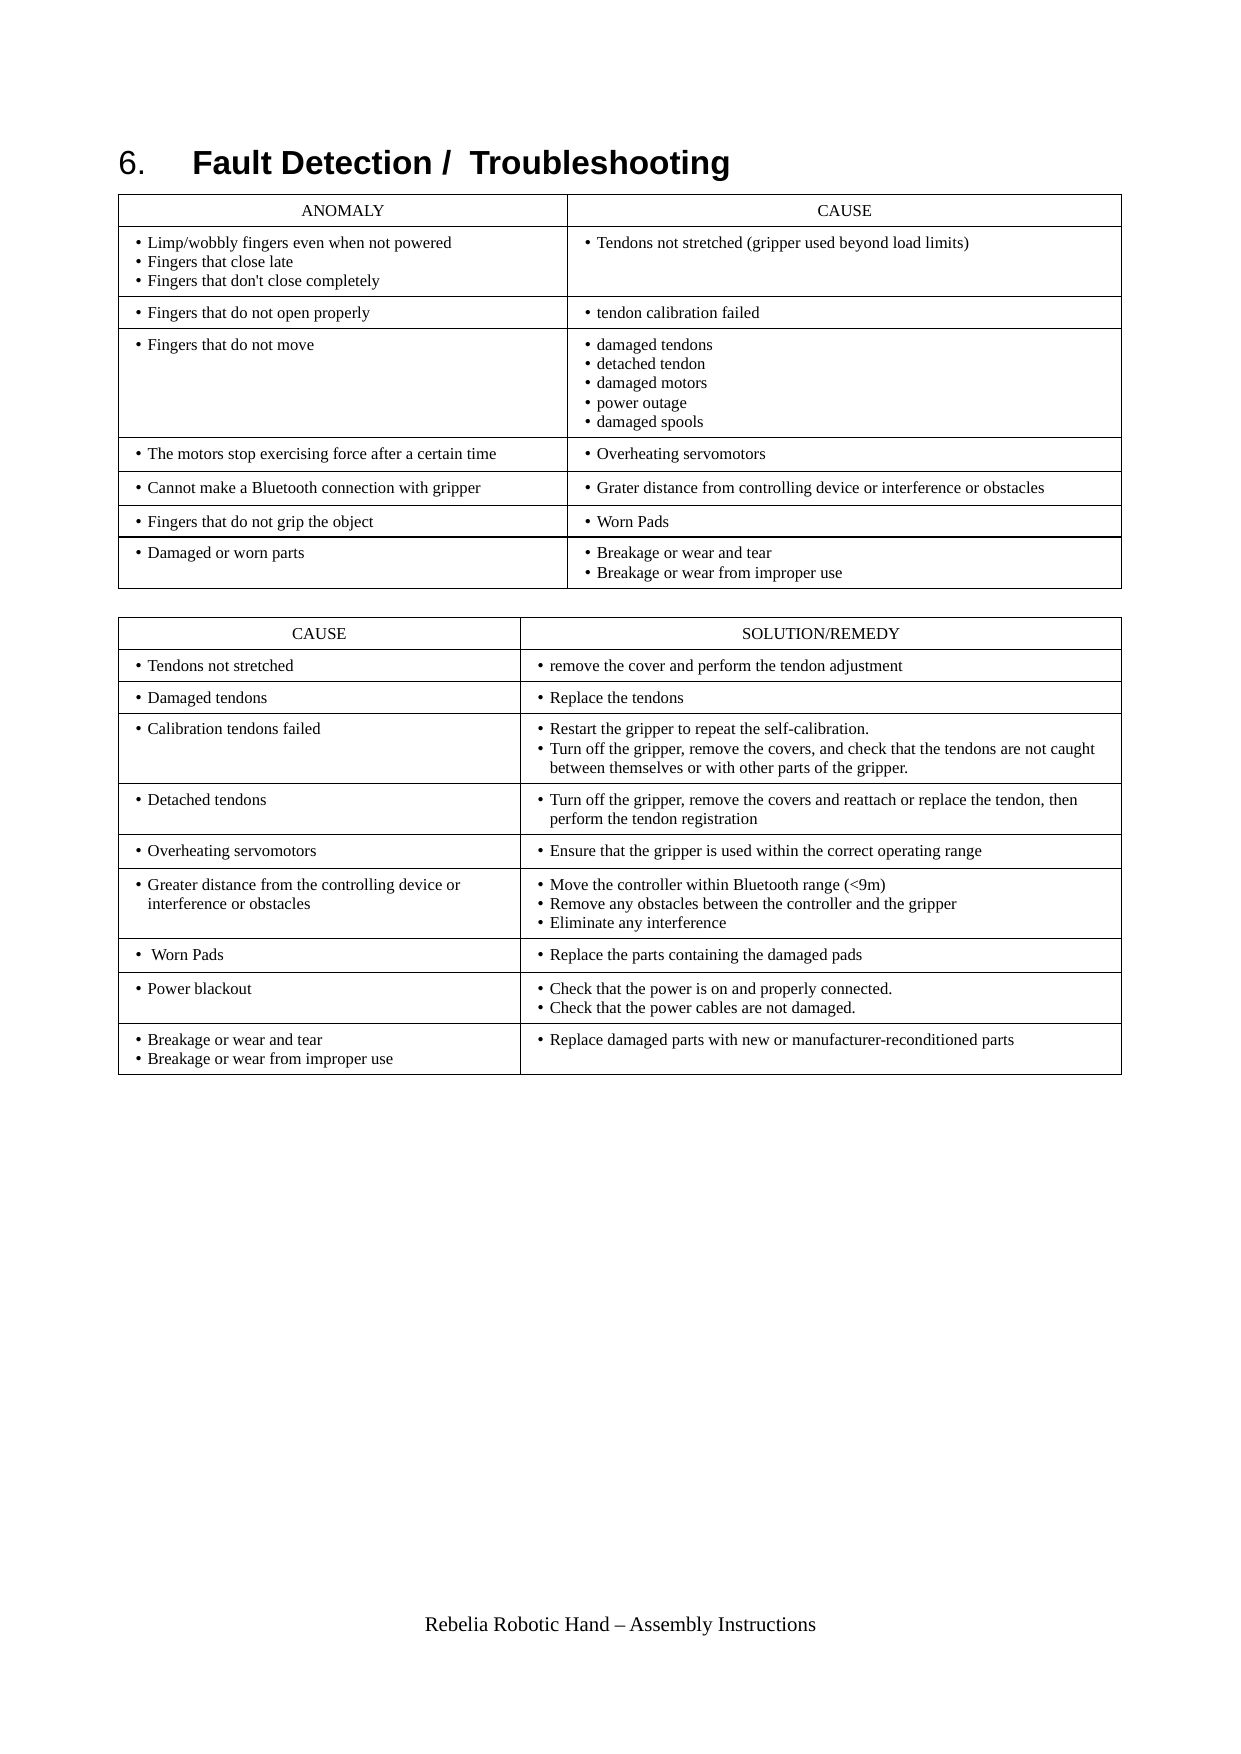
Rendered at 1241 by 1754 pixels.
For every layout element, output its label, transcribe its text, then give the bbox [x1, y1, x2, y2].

table_cell Grater distance from controlling device or interference or obstacles [568, 472, 1121, 504]
table_cell Overheating servomotors [119, 835, 520, 867]
table_cell Fingers that do not open properly [119, 297, 567, 328]
table_cell Power blackout [119, 973, 520, 1023]
table_cell damaged tendons detached tendon damaged motors power outage damaged spools [568, 329, 1121, 437]
subtitle Fault Detection / Troubleshooting [118, 143, 1123, 182]
table_cell Fingers that do not grip the object [119, 506, 567, 536]
table_header SOLUTION/REMEDY [521, 618, 1121, 649]
table_cell Tendons not stretched [119, 650, 520, 681]
table_cell Worn Pads [568, 506, 1121, 536]
table_cell Limp/wobbly fingers even when not powered Fingers that close late Fingers that don't close completely [119, 227, 567, 296]
table_cell Breakage or wear and tear Breakage or wear from improper use [119, 1024, 520, 1074]
table_cell Worn Pads [119, 939, 520, 972]
table_cell Ensure that the gripper is used within the correct operating range [521, 835, 1121, 867]
table_cell Turn off the gripper, remove the covers and reattach or replace the tendon, then perform the tendon registration [521, 784, 1121, 833]
table_cell Fingers that do not move [119, 329, 567, 437]
table_cell Greater distance from the controlling device or interference or obstacles [119, 869, 520, 938]
table_cell Replace damaged parts with new or manufacturer-reconditioned parts [521, 1024, 1121, 1074]
table_cell tendon calibration failed [568, 297, 1121, 328]
table_cell Replace the parts containing the damaged pads [521, 939, 1121, 972]
table_cell Replace the tendons [521, 682, 1121, 712]
table_cell Detached tendons [119, 784, 520, 833]
table_cell Restart the gripper to repeat the self-calibration. Turn off the gripper, remove the covers, and check that the tendons are not caught between themselves or with other parts of the gripper. [521, 714, 1121, 783]
table_header ANOMALY [119, 195, 567, 226]
table_cell Damaged or worn parts [119, 538, 567, 587]
table_cell Damaged tendons [119, 682, 520, 712]
table_header CAUSE [568, 195, 1121, 226]
table_cell remove the cover and perform the tendon adjustment [521, 650, 1121, 681]
table_cell Move the controller within Bluetooth range (<9m) Remove any obstacles between the controller and the gripper Eliminate any interference [521, 869, 1121, 938]
table_cell Cannot make a Bluetooth connection with gripper [119, 472, 567, 504]
table_cell Calibration tendons failed [119, 714, 520, 783]
table_header CAUSE [119, 618, 520, 649]
table_cell Check that the power is on and properly connected. Check that the power cables are not damaged. [521, 973, 1121, 1023]
table_cell Tendons not stretched (gripper used beyond load limits) [568, 227, 1121, 296]
table_cell The motors stop exercising force after a certain time [119, 438, 567, 471]
table_cell Breakage or wear and tear Breakage or wear from improper use [568, 538, 1121, 587]
table_cell Overheating servomotors [568, 438, 1121, 471]
